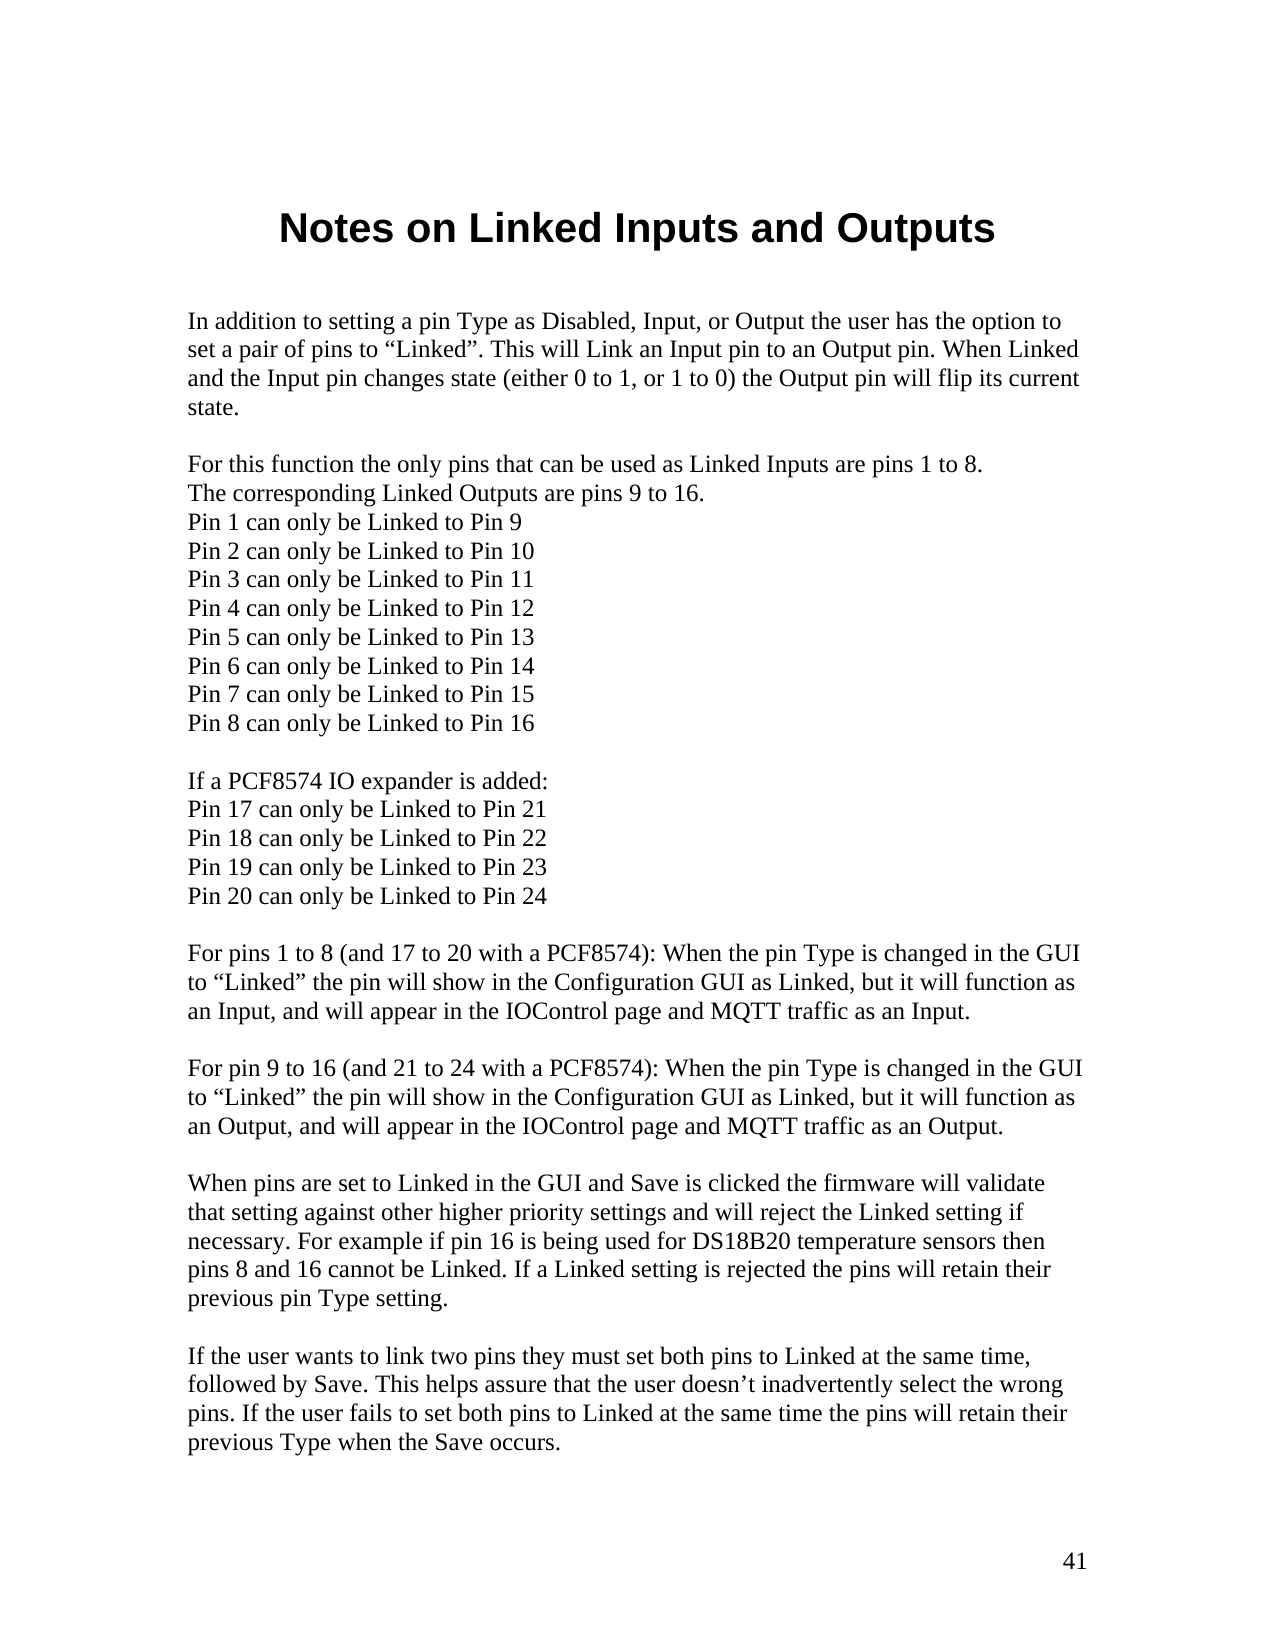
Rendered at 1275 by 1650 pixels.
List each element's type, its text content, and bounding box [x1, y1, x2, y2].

text When pins are set to Linked in the GUI and Save is clicked the firmware will validate that setting against other higher priority settings and will reject the Linked setting if necessary. For example if pin 16 is being used for DS18B20 temperature sensors then pins 8 and 16 cannot be Linked. If a Linked setting is rejected the pins will retain their previous pin Type setting. [187, 1168, 1087, 1312]
text Pin 20 can only be Linked to Pin 24 [187, 881, 1087, 909]
text Pin 18 can only be Linked to Pin 22 [187, 823, 1087, 852]
text Pin 7 can only be Linked to Pin 15 [187, 679, 1087, 708]
text For this function the only pins that can be used as Linked Inputs are pins 1 to 8. [187, 449, 1087, 478]
text Pin 1 can only be Linked to Pin 9 [187, 507, 1087, 536]
text If the user wants to link two pins they must set both pins to Linked at the same time, followed by Save. This helps assure that the user doesn’t inadvertently select the wrong pins. If the user fails to set both pins to Linked at the same time the pins will retain their previous Type when the Save occurs. [187, 1341, 1087, 1456]
text For pin 9 to 16 (and 21 to 24 with a PCF8574): When the pin Type is changed in the GUI to “Linked” the pin will show in the Configuration GUI as Linked, but it will function as an Output, and will appear in the IOControl page and MQTT traffic as an Output. [187, 1053, 1087, 1139]
text Pin 8 can only be Linked to Pin 16 [187, 708, 1087, 737]
text Pin 3 can only be Linked to Pin 11 [187, 564, 1087, 593]
text Pin 6 can only be Linked to Pin 14 [187, 651, 1087, 679]
text Pin 4 can only be Linked to Pin 12 [187, 593, 1087, 622]
text Pin 5 can only be Linked to Pin 13 [187, 622, 1087, 651]
text If a PCF8574 IO expander is added: [187, 766, 1087, 794]
text In addition to setting a pin Type as Disabled, Input, or Output the user has the option to set a pair of pins to “Linked”. This will Link an Input pin to an Output pin. When Linked and the Input pin changes state (either 0 to 1, or 1 to 0) the Output pin will flip its current state. [187, 306, 1087, 421]
text For pins 1 to 8 (and 17 to 20 with a PCF8574): When the pin Type is changed in the GUI to “Linked” the pin will show in the Configuration GUI as Linked, but it will function as an Input, and will appear in the IOControl page and MQTT traffic as an Input. [187, 938, 1087, 1024]
text Pin 17 can only be Linked to Pin 21 [187, 794, 1087, 823]
text Pin 2 can only be Linked to Pin 10 [187, 536, 1087, 564]
text Pin 19 can only be Linked to Pin 23 [187, 852, 1087, 881]
text The corresponding Linked Outputs are pins 9 to 16. [187, 478, 1087, 507]
subtitle Notes on Linked Inputs and Outputs [187, 204, 1087, 252]
